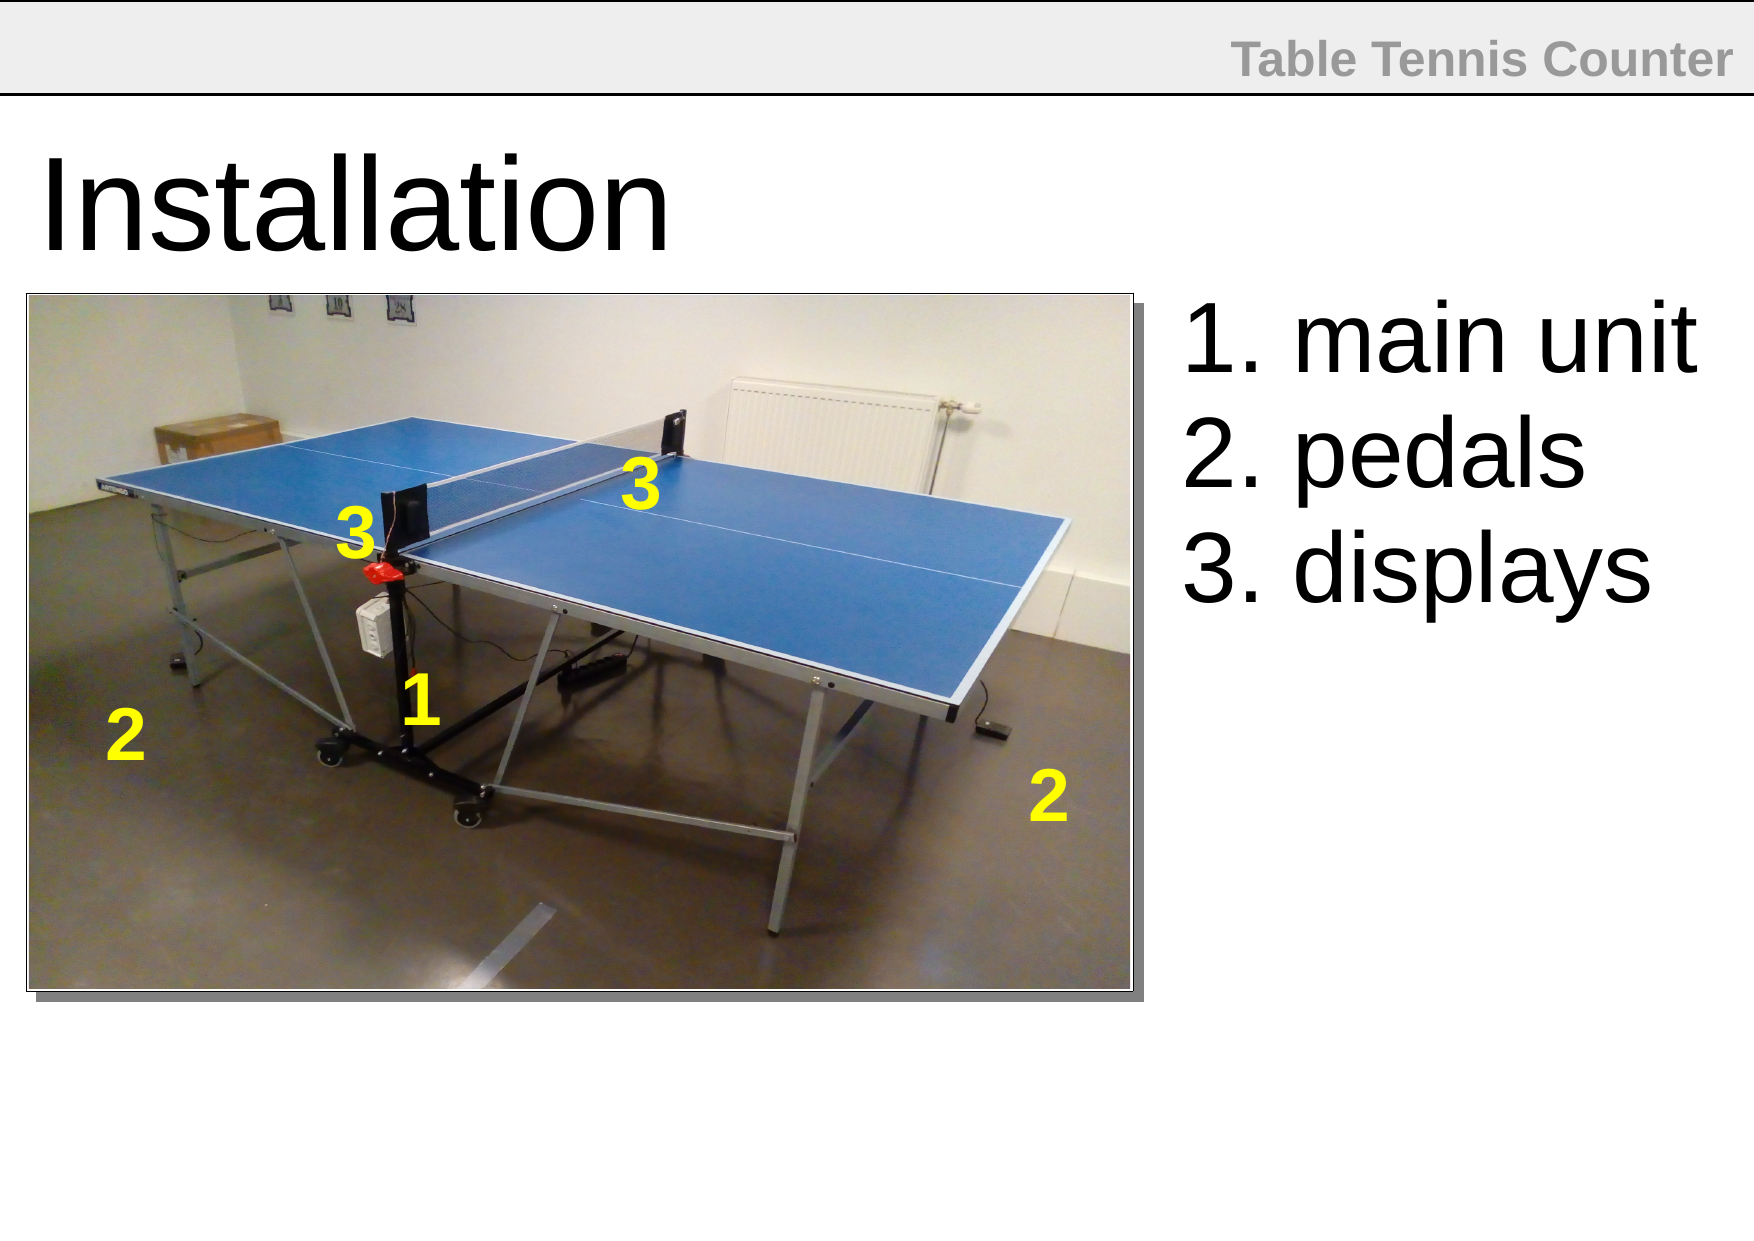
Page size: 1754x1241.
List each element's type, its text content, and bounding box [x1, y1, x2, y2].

text [0, 394, 26, 509]
text [0, 509, 26, 624]
text 2. pedals [1144, 394, 1754, 509]
text 1. main unit [27, 294, 1133, 991]
text 1. main unit [0, 279, 1754, 394]
text 3. displays [1144, 509, 1754, 624]
text Installation [0, 126, 1754, 279]
picture [28, 295, 1130, 989]
